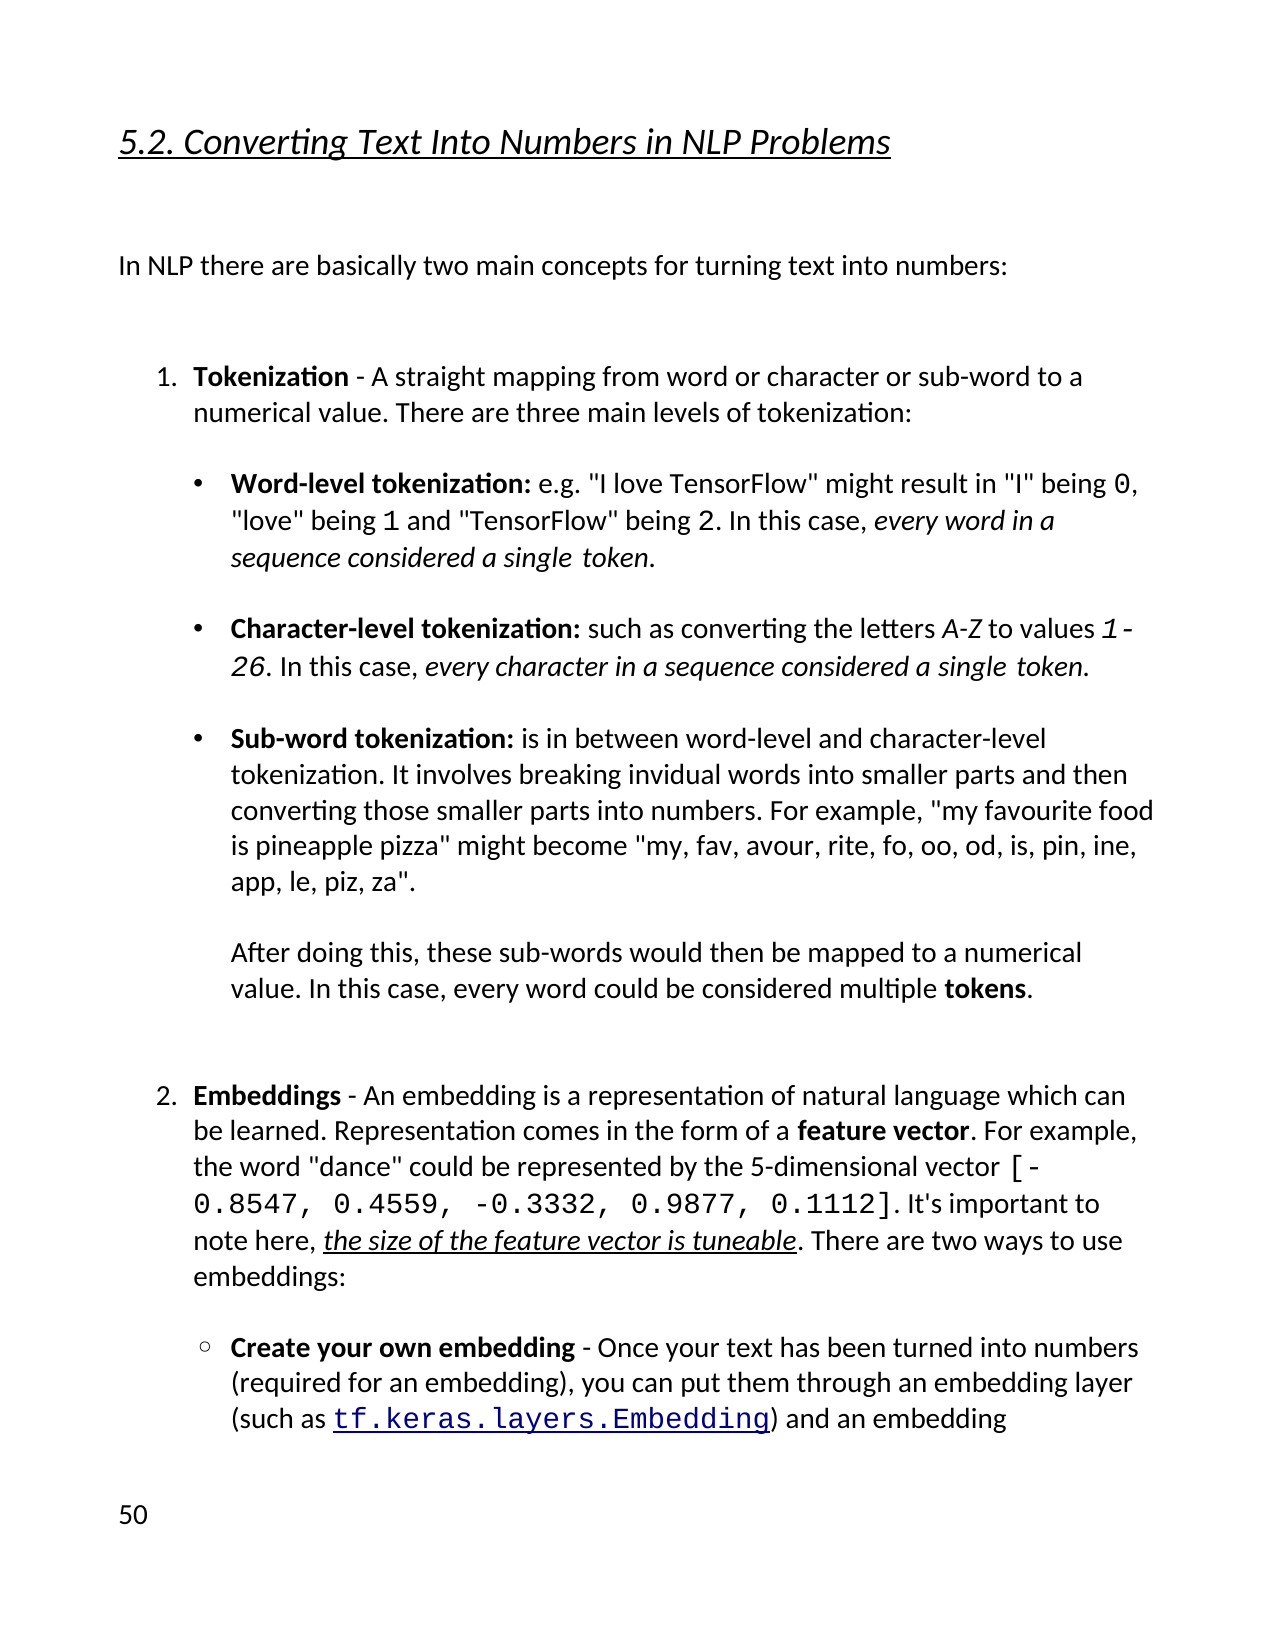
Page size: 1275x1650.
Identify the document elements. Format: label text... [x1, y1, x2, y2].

list Tokenization - A straight mapping from word or character or sub-word to a numerical value. There are three main levels of tokenization: [156, 358, 1157, 429]
text In NLP there are basically two main concepts for turning text into numbers: [118, 247, 1157, 283]
list Sub-word tokenization: is in between word-level and character-level tokenization. It involves breaking invidual words into smaller parts and then converting those smaller parts into numbers. For example, "my favourite food is pineapple pizza" might become "my, fav, avour, rite, fo, oo, od, is, pin, ine, app, le, piz, za". [193, 720, 1157, 898]
list Word-level tokenization: e.g. "I love TensorFlow" might result in "I" being 0, "love" being 1 and "TensorFlow" being 2. In this case, every word in a sequence considered a single token. [193, 465, 1157, 575]
list Create your own embedding - Once your text has been turned into numbers (required for an embedding), you can put them through an embedding layer (such as tf.keras.layers.Embedding) and an embedding [193, 1329, 1157, 1437]
subtitle 5.2. Converting Text Into Numbers in NLP Problems [118, 118, 1157, 164]
list Character-level tokenization: such as converting the letters A-Z to values 1-26. In this case, every character in a sequence considered a single token. [193, 611, 1157, 685]
list Embeddings - An embedding is a representation of natural language which can be learned. Representation comes in the form of a feature vector. For example, the word "dance" could be represented by the 5-dimensional vector [-0.8547, 0.4559, -0.3332, 0.9877, 0.1112]. It's important to note here, the size of the feature vector is tuneable. There are two ways to use embeddings: [156, 1077, 1157, 1293]
list After doing this, these sub-words would then be mapped to a numerical value. In this case, every word could be considered multiple tokens. [193, 934, 1157, 1005]
